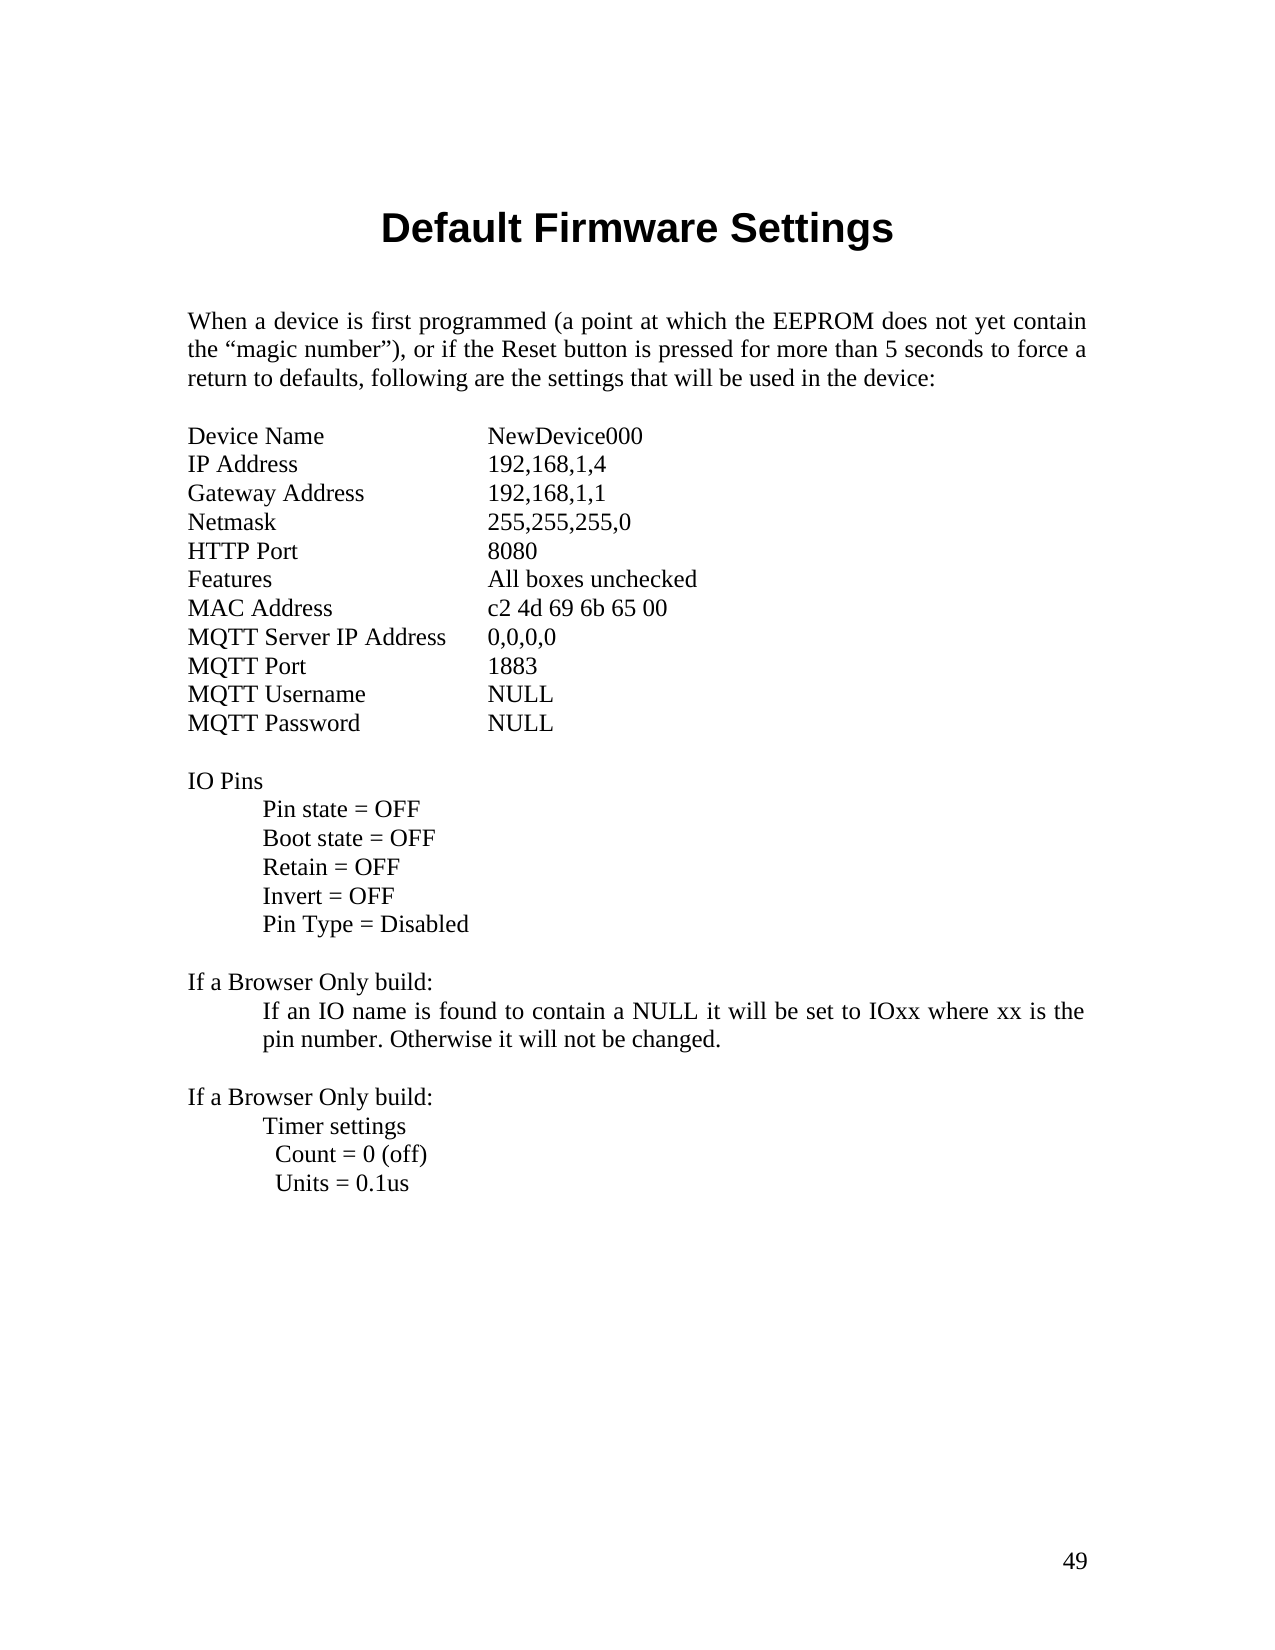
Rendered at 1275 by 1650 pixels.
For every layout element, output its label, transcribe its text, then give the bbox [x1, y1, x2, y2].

subtitle Default Firmware Settings [187, 204, 1087, 252]
text MQTT Username NULL [187, 679, 1087, 708]
text Invert = OFF [262, 881, 1087, 909]
text Gateway Address 192,168,1,1 [187, 478, 1087, 507]
text MQTT Server IP Address 0,0,0,0 [187, 622, 1087, 651]
text HTTP Port 8080 [187, 536, 1087, 564]
text If a Browser Only build: [187, 1082, 1087, 1111]
text Units = 0.1us [262, 1168, 1087, 1197]
text IP Address 192,168,1,4 [187, 449, 1087, 478]
text Boot state = OFF [262, 823, 1087, 852]
text When a device is first programmed (a point at which the EEPROM does not yet contain the “magic number”), or if the Reset button is pressed for more than 5 seconds to force a return to defaults, following are the settings that will be used in the device: [187, 306, 1087, 392]
text Timer settings [262, 1111, 1087, 1139]
text IO Pins [187, 766, 1087, 794]
text Netmask 255,255,255,0 [187, 507, 1087, 536]
text If an IO name is found to contain a NULL it will be set to IOxx where xx is the pin number. Otherwise it will not be changed. [262, 996, 1087, 1053]
text MQTT Password NULL [187, 708, 1087, 737]
text MAC Address c2 4d 69 6b 65 00 [187, 593, 1087, 622]
text MQTT Port 1883 [187, 651, 1087, 679]
text Features All boxes unchecked [187, 564, 1087, 593]
text Retain = OFF [262, 852, 1087, 881]
text If a Browser Only build: [187, 967, 1087, 996]
text Pin Type = Disabled [262, 909, 1087, 938]
text Pin state = OFF [262, 794, 1087, 823]
text Device Name NewDevice000 [187, 421, 1087, 449]
text Count = 0 (off) [262, 1139, 1087, 1168]
